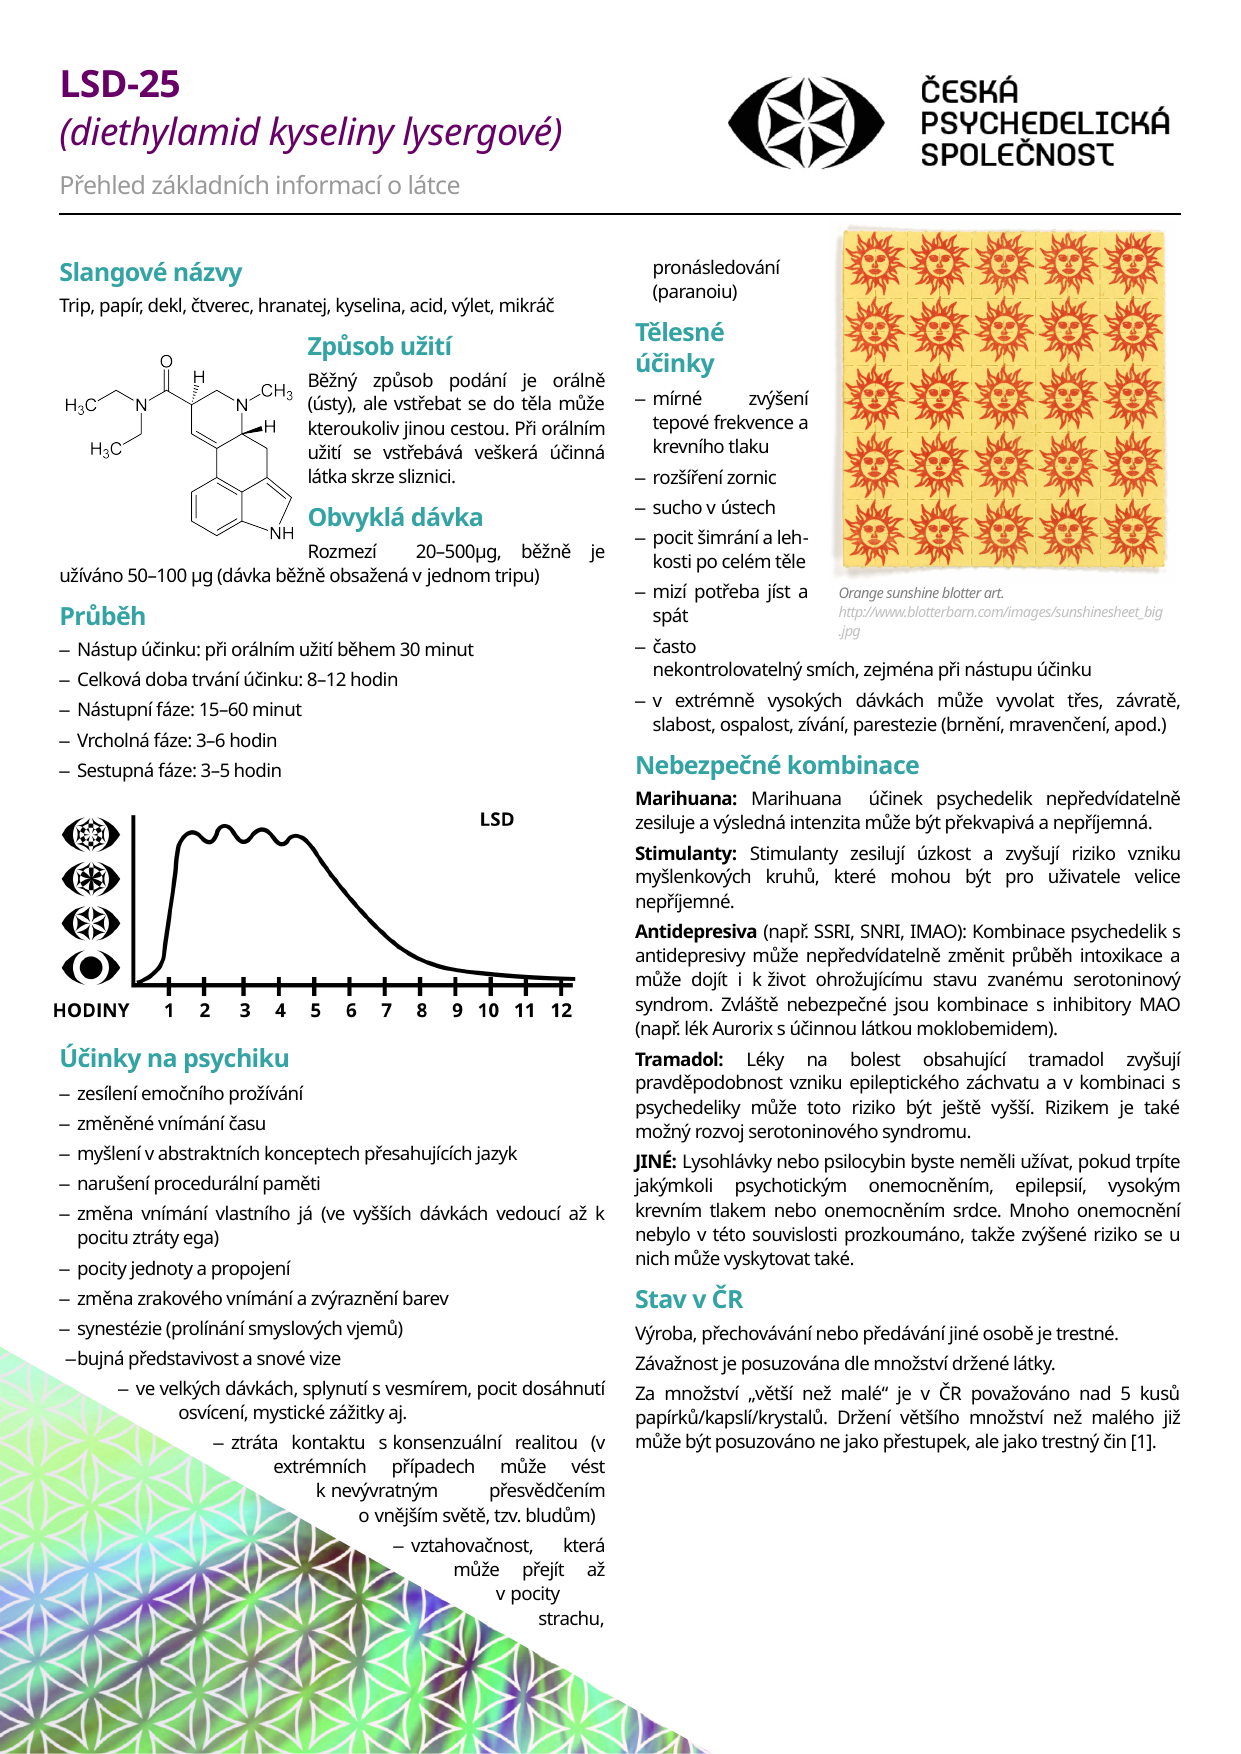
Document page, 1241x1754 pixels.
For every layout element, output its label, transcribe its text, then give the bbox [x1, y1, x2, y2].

text Stimulanty: Stimulanty zesilují úzkost a zvyšují riziko vzniku myšlenkových kruhů, které mohou být pro uživatele velice nepříjemné. [635, 765, 1181, 838]
list synestézie (prolínání smyslových vjemů) [59, 1316, 605, 1340]
text Tramadol: Léky na bolest obsahující tramadol zvyšují pravděpodobnost vzniku epileptického záchvatu a v kombinaci s psychedeliky může toto riziko být ještě vyšší. Rizikem je také možný rozvoj serotoninového syndromu. [635, 971, 1181, 1068]
picture [45, 784, 592, 1043]
list často nekontrolovatelný smích, zejména při nástupu účinku [635, 364, 826, 461]
list ztráta kontaktu s konsenzuální realitou (v extrémních případech může vést k nevývratným přesvědčením o vnějším světě, tzv. bludům) [59, 1430, 605, 1503]
text Orange sunshine blotter art. http://www.blotterbarn.com/images/sunshinesheet_big.jpg [838, 584, 1166, 641]
list narušení procedurální paměti [59, 1171, 605, 1195]
list zesílení emočního prožívání [59, 1081, 605, 1105]
list Sestupná fáze: 3–5 hodin [59, 758, 605, 782]
subtitle Přehled základních informací o látce [59, 168, 686, 201]
subtitle Účinky na psychiku [59, 794, 605, 1075]
list změněné vnímání času [59, 1111, 605, 1135]
list vztahovačnost, která může přejít až v pocity strachu, pronásledování (paranoiu) [59, 1509, 605, 1557]
list Vrcholná fáze: 3–6 hodin [59, 728, 605, 752]
list změna vnímání vlastního já (ve vyšších dávkách vedoucí až k pocitu ztráty ega) [59, 1201, 605, 1250]
picture [828, 219, 1176, 584]
text Rozmezí 20–500μg, běžně je užíváno 50–100 μg (dávka běžně obsažená v jednom tripu) [59, 539, 605, 587]
title LSD-25 (diethylamid kyseliny lysergové) [59, 59, 686, 156]
text Za množství „větší než malé“ je v ČR považováno nad 5 kusů papírků/kapslí/krystalů. Držení většího množství než malého již může být posuzováno ne jako přestupek, ale jako trestný čin [1]. [635, 1306, 1181, 1378]
list rozšíření zornic [59, 1638, 605, 1662]
list bujná představivost a snové vize [59, 1346, 605, 1370]
text Závažnost je posuzována dle množství držené látky. [635, 1276, 1181, 1300]
text Antidepresiva (např. SSRI, SNRI, IMAO): Kombinace psychedelik s antidepresivy může nepředvídatelně změnit průběh intoxikace a může dojít i k život ohrožujícímu stavu zvanému serotoninový syndrom. Zvláště nebezpečné jsou kombinace s inhibitory MAO (např. lék Aurorix s účinnou látkou moklobemidem). [635, 844, 1181, 965]
subtitle Způsob užití [59, 329, 605, 362]
list v extrémně vysokých dávkách může vyvolat třes, závratě, slabost, ospalost, zívání, parestezie (brnění, mravenčení, apod.) [635, 467, 1181, 661]
picture [647, 1412, 1190, 1708]
picture [686, 41, 1216, 207]
list Nástupní fáze: 15–60 minut [59, 698, 605, 722]
text Výroba, přechovávání nebo předávání jiné osobě je trestné. [635, 1245, 1181, 1269]
list mírné zvýšení tepové frekvence a krevního tlaku [59, 1607, 605, 1632]
list sucho v ústech [59, 1668, 605, 1692]
text Mainstage Ufo Bufo 2014 skrz oheň. M.Malec, CC BY-4.0 [647, 1708, 1178, 1736]
list Celková doba trvání účinku: 8–12 hodin [59, 667, 605, 692]
subtitle Slangové názvy [59, 255, 605, 288]
text Běžný způsob podání je orálně (ústy), ale vstřebat se do těla může kteroukoliv jinou cestou. Při orálním užití se vstřebává veškerá účinná látka skrze sliznici. [296, 368, 605, 489]
text Trip, papír, dekl, čtverec, hranatej, kyselina, acid, výlet, mikráč [59, 293, 605, 318]
list mizí potřeba jíst a spát [635, 310, 826, 358]
list pocity jednoty a propojení [59, 1256, 605, 1280]
subtitle Stav v ČR [635, 1207, 1181, 1239]
text Marihuana: Marihuana účinek psychedelik nepředvídatelně zesiluje a výsledná intenzita může být překvapivá a nepříjemná. [635, 711, 1181, 759]
list pocit šimrání a leh­kosti po celém těle [635, 255, 826, 304]
picture [63, 353, 296, 541]
subtitle Nebezpečné kombinace [635, 673, 1181, 705]
list myšlení v abstraktních konceptech přesahujících jazyk [59, 1141, 605, 1165]
subtitle Tělesné účinky [59, 1569, 605, 1602]
subtitle Obvyklá dávka [296, 501, 605, 533]
list ve velkých dávkách, splynutí s vesmírem, pocit dosáhnutí osvícení, mystické zážitky aj. [59, 1376, 605, 1424]
list Nástup účinku: při orálním užití během 30 minut [59, 637, 605, 662]
subtitle Průběh [59, 599, 605, 631]
text JINÉ: Lysohlávky nebo psilocybin byste neměli užívat, pokud trpíte jakýmkoli psychotickým onemocněním, epilepsií, vysokým krevním tlakem nebo onemocněním srdce. Mnoho onemocnění nebylo v této souvislosti prozkoumáno, takže zvýšené riziko se u nich může vyskytovat také. [635, 1074, 1181, 1195]
list změna zrakového vnímání a zvýraznění barev [59, 1286, 605, 1310]
